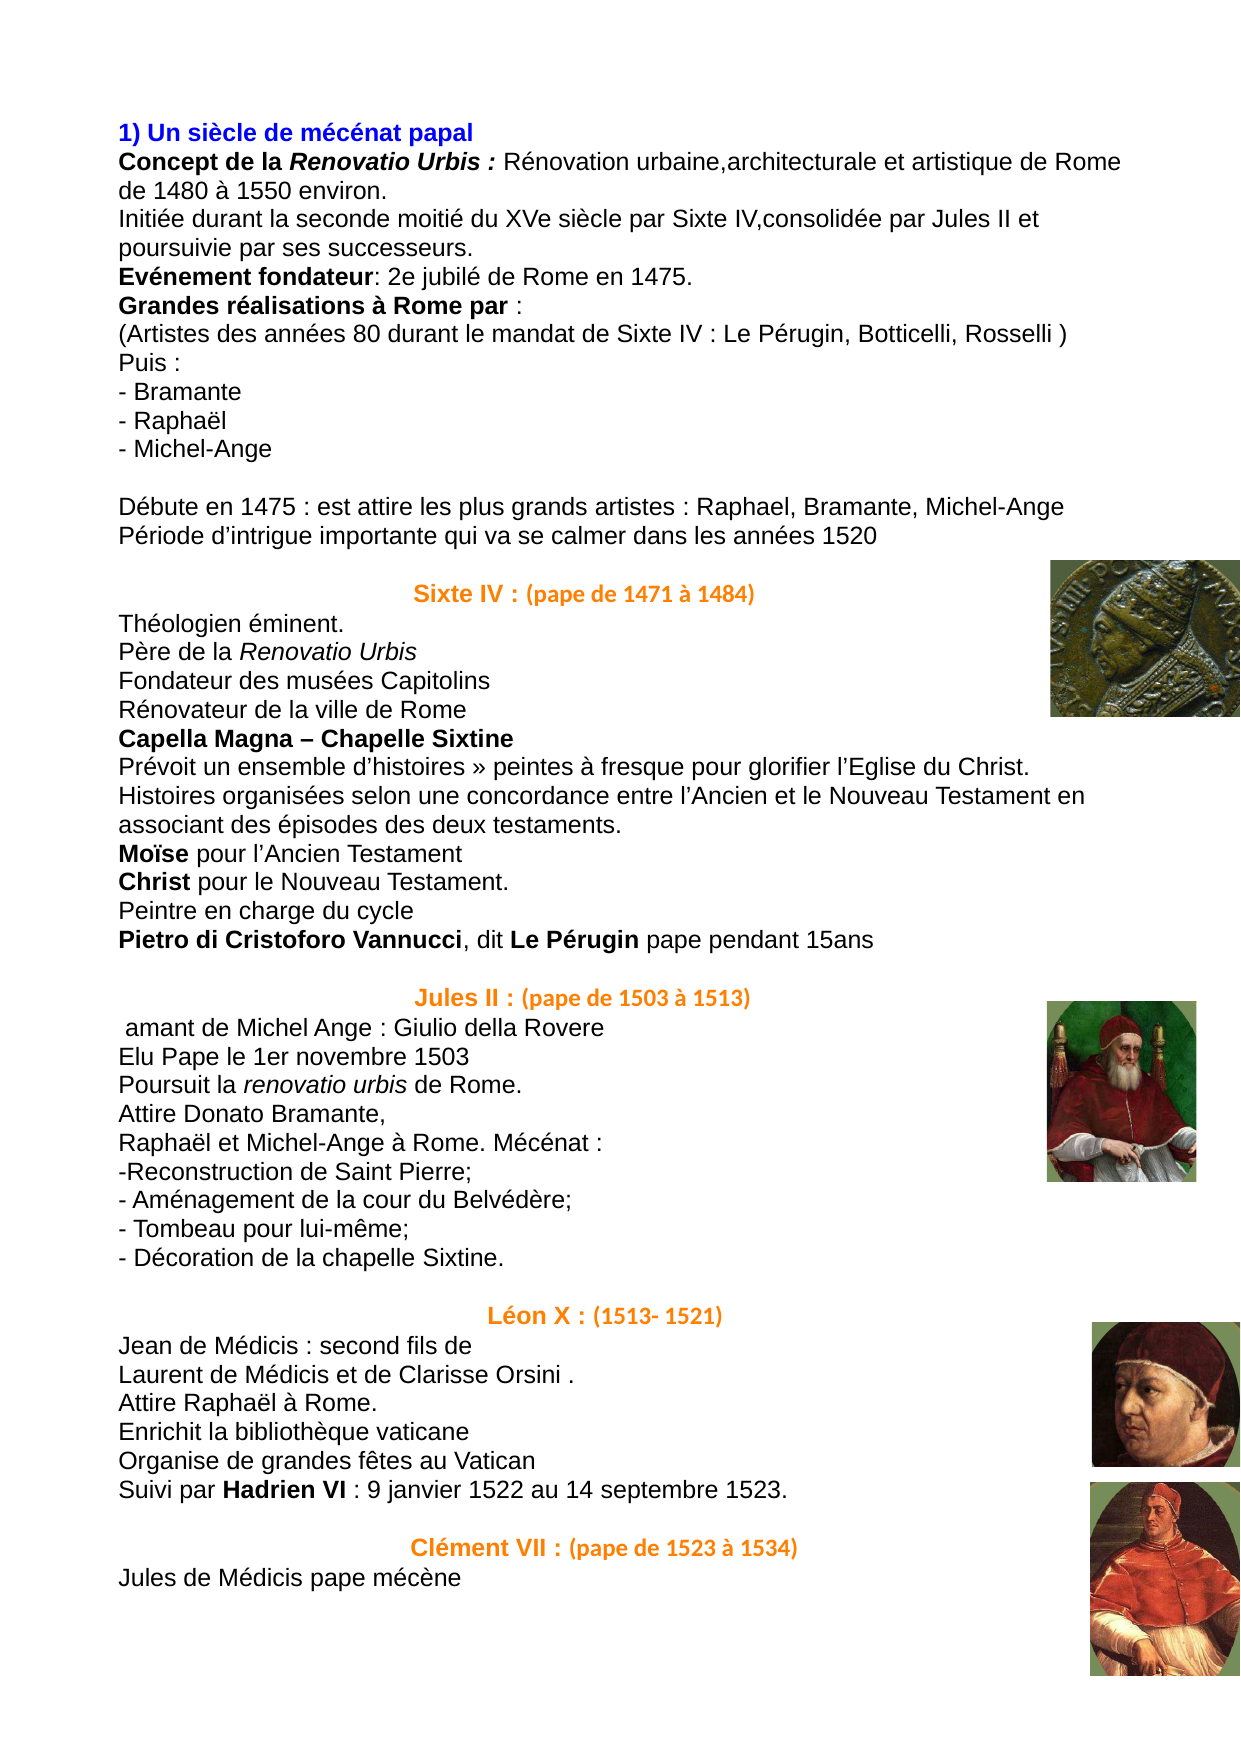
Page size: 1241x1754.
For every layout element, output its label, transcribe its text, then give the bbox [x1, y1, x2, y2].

text Père de la Renovatio Urbis [118, 637, 1050, 666]
text Moïse pour l’Ancien Testament [118, 839, 1122, 867]
picture [1090, 1482, 1240, 1676]
text Evénement fondateur: 2e jubilé de Rome en 1475. [118, 262, 1122, 291]
picture [1046, 1001, 1197, 1182]
text Initiée durant la seconde moitié du XVe siècle par Sixte IV,consolidée par Jules II et poursuivie par ses successeurs. [118, 204, 1122, 262]
text Organise de grandes fêtes au Vatican [118, 1446, 1122, 1475]
text - Michel-Ange [118, 434, 1122, 463]
text Jules II : (pape de 1503 à 1513) [118, 982, 1122, 1013]
text Raphaël et Michel-Ange à Rome. Mécénat : [118, 1128, 1046, 1157]
text Sixte IV : (pape de 1471 à 1484) [118, 578, 1050, 609]
text - Aménagement de la cour du Belvédère; [118, 1185, 1122, 1214]
text Grandes réalisations à Rome par : [118, 291, 1122, 319]
text - Tombeau pour lui-même; [118, 1214, 1122, 1243]
text (Artistes des années 80 durant le mandat de Sixte IV : Le Pérugin, Botticelli, Rosselli ) [118, 319, 1122, 348]
text Clément VII : (pape de 1523 à 1534) [118, 1532, 1090, 1563]
text Christ pour le Nouveau Testament. [118, 867, 1122, 896]
text Jules de Médicis pape mécène [118, 1563, 1090, 1591]
text Prévoit un ensemble d’histoires » peintes à fresque pour glorifier l’Eglise du Christ. [118, 752, 1122, 781]
text Léon X : (1513- 1521) [118, 1300, 1122, 1331]
text Suivi par Hadrien VI : 9 janvier 1522 au 14 septembre 1523. [118, 1475, 1122, 1503]
text Enrichit la bibliothèque vaticane [118, 1417, 1091, 1446]
text Théologien éminent. [118, 609, 1050, 637]
text Poursuit la renovatio urbis de Rome. [118, 1070, 1046, 1099]
text 1) Un siècle de mécénat papal [118, 118, 1122, 147]
text - Décoration de la chapelle Sixtine. [118, 1243, 1122, 1272]
text Débute en 1475 : est attire les plus grands artistes : Raphael, Bramante, Michel-Ange [118, 492, 1122, 521]
text Histoires organisées selon une concordance entre l’Ancien et le Nouveau Testament en [118, 781, 1122, 810]
text Elu Pape le 1er novembre 1503 [118, 1042, 1046, 1070]
picture [1091, 1322, 1241, 1467]
text Attire Donato Bramante, [118, 1099, 1046, 1128]
text Puis : [118, 348, 1122, 377]
text Laurent de Médicis et de Clarisse Orsini . [118, 1360, 1091, 1388]
text Période d’intrigue importante qui va se calmer dans les années 1520 [118, 521, 1122, 549]
text Rénovateur de la ville de Rome [118, 695, 1122, 724]
text -Reconstruction de Saint Pierre; [118, 1157, 1122, 1185]
text Fondateur des musées Capitolins [118, 666, 1050, 695]
text Attire Raphaël à Rome. [118, 1388, 1091, 1417]
text Concept de la Renovatio Urbis : Rénovation urbaine,architecturale et artistique de Rome de 1480 à 1550 environ. [118, 147, 1122, 204]
text Peintre en charge du cycle [118, 896, 1122, 925]
text Pietro di Cristoforo Vannucci, dit Le Pérugin pape pendant 15ans [118, 925, 1122, 954]
text Capella Magna – Chapelle Sixtine [118, 724, 1122, 752]
text Jean de Médicis : second fils de [118, 1331, 1091, 1360]
picture [1050, 560, 1240, 717]
text - Raphaël [118, 406, 1122, 434]
text - Bramante [118, 377, 1122, 406]
text associant des épisodes des deux testaments. [118, 810, 1122, 839]
text amant de Michel Ange : Giulio della Rovere [118, 1013, 1046, 1042]
